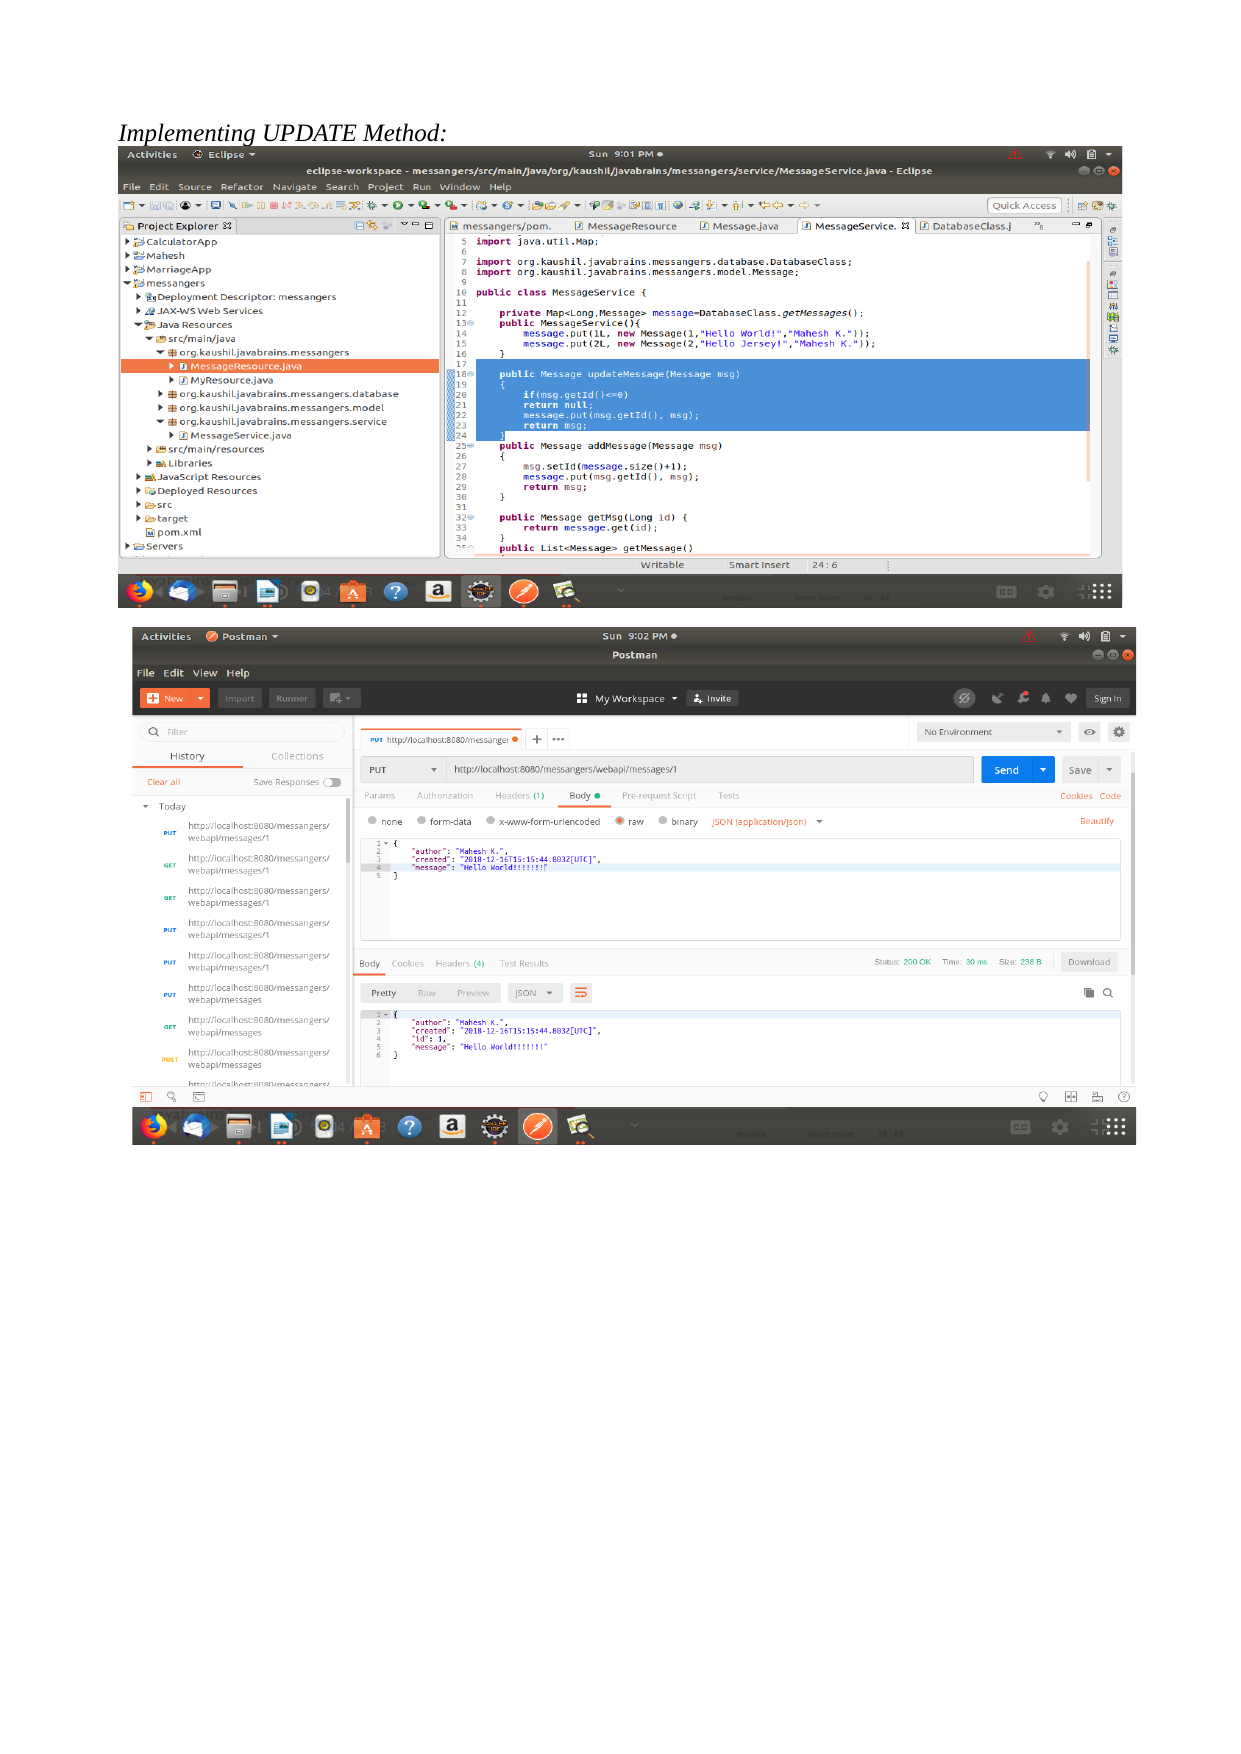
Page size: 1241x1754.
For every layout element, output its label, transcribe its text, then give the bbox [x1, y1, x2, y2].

picture [118, 146, 1123, 608]
text Implementing UPDATE Method: [118, 118, 1122, 146]
picture [132, 627, 1137, 1145]
